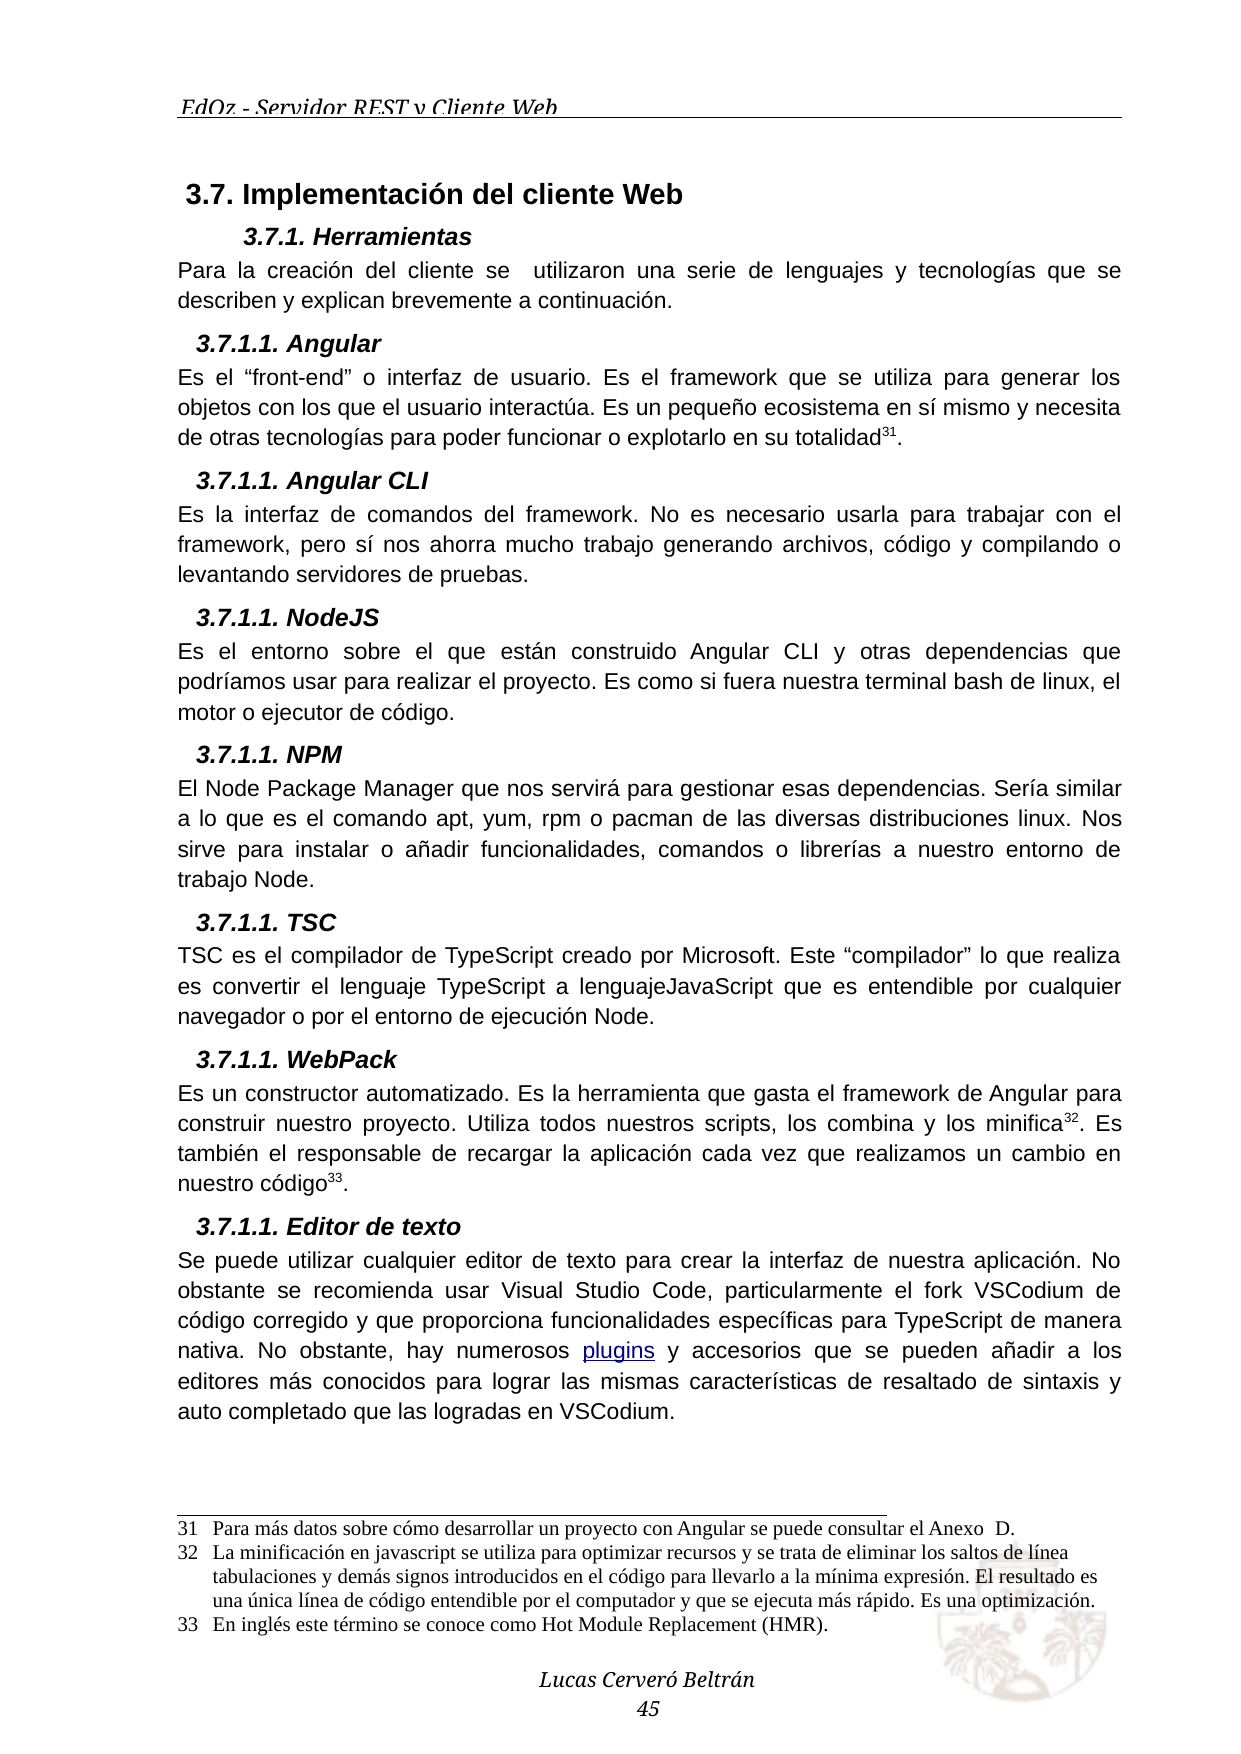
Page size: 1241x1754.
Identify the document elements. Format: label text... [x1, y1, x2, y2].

list NPM [177, 741, 1122, 769]
list El Node Package Manager que nos servirá para gestionar esas dependencias. Sería similar a lo que es el comando apt, yum, rpm o pacman de las diversas distribuciones linux. Nos sirve para instalar o añadir funcionalidades, comandos o librerías a nuestro entorno de trabajo Node. [177, 775, 1122, 892]
list Editor de texto [177, 1212, 1122, 1241]
list TSC [177, 908, 1122, 937]
text Se puede utilizar cualquier editor de texto para crear la interfaz de nuestra aplicación. No obstante se recomienda usar Visual Studio Code, particularmente el fork VSCodium de código corregido y que proporciona funcionalidades específicas para TypeScript de manera nativa. No obstante, hay numerosos plugins y accesorios que se pueden añadir a los editores más conocidos para lograr las mismas características de resaltado de sintaxis y auto completado que las logradas en VSCodium. [177, 1247, 1122, 1424]
list Para más datos sobre cómo desarrollar un proyecto con Angular se puede consultar el Anexo D. [177, 1516, 1122, 1540]
list WebPack [177, 1045, 1122, 1074]
list La minificación en javascript se utiliza para optimizar recursos y se trata de eliminar los saltos de línea tabulaciones y demás signos introducidos en el código para llevarlo a la mínima expresión. El resultado es una única línea de código entendible por el computador y que se ejecuta más rápido. Es una optimización. [177, 1540, 1122, 1612]
list Es el “front-end” o interfaz de usuario. Es el framework que se utiliza para generar los objetos con los que el usuario interactúa. Es un pequeño ecosistema en sí mismo y necesita de otras tecnologías para poder funcionar o explotarlo en su totalidad. [177, 364, 1122, 451]
list NodeJS [177, 603, 1122, 632]
list Implementación del cliente Web [177, 177, 1122, 211]
text Para la creación del cliente se utilizaron una serie de lenguajes y tecnologías que se describen y explican brevemente a continuación. [177, 257, 1122, 314]
list Angular CLI [177, 466, 1122, 495]
list TSC es el compilador de TypeScript creado por Microsoft. Este “compilador” lo que realiza es convertir el lenguaje TypeScript a lenguajeJavaScript que es entendible por cualquier navegador o por el entorno de ejecución Node. [177, 942, 1122, 1029]
list Es un constructor automatizado. Es la herramienta que gasta el framework de Angular para construir nuestro proyecto. Utiliza todos nuestros scripts, los combina y los minifica. Es también el responsable de recargar la aplicación cada vez que realizamos un cambio en nuestro código. [177, 1079, 1122, 1197]
list Es el entorno sobre el que están construido Angular CLI y otras dependencias que podríamos usar para realizar el proyecto. Es como si fuera nuestra terminal bash de linux, el motor o ejecutor de código. [177, 638, 1122, 725]
list Angular [177, 329, 1122, 358]
list Es la interfaz de comandos del framework. No es necesario usarla para trabajar con el framework, pero sí nos ahorra mucho trabajo generando archivos, código y compilando o levantando servidores de pruebas. [177, 501, 1122, 588]
list Herramientas [177, 222, 1122, 251]
list En inglés este término se conoce como Hot Module Replacement (HMR). [177, 1612, 1122, 1636]
